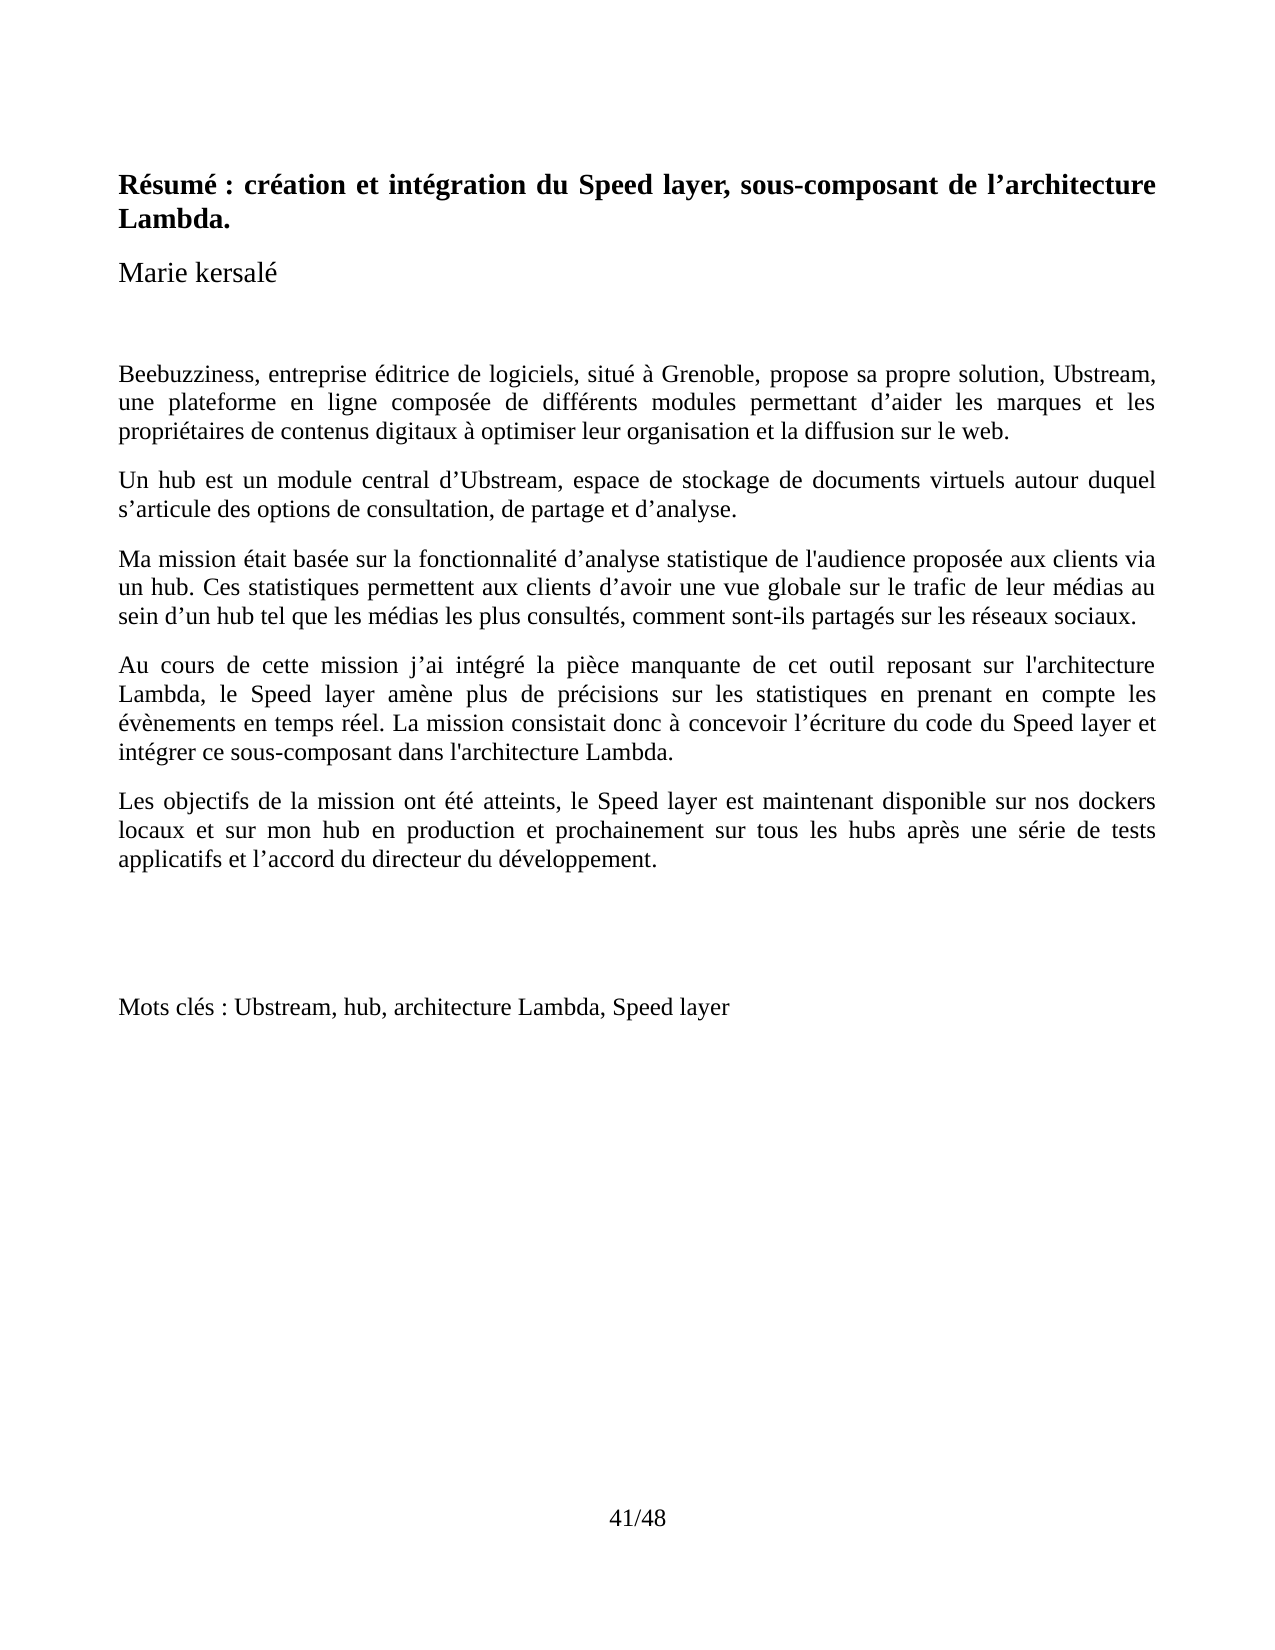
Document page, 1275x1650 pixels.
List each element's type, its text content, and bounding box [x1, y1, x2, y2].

text Un hub est un module central d’Ubstream, espace de stockage de documents virtuels autour duquel s’articule des options de consultation, de partage et d’analyse. [118, 466, 1157, 523]
text Beebuzziness, entreprise éditrice de logiciels, situé à Grenoble, propose sa propre solution, Ubstream, une plateforme en ligne composée de différents modules permettant d’aider les marques et les propriétaires de contenus digitaux à optimiser leur organisation et la diffusion sur le web. [118, 359, 1157, 445]
text Marie kersalé [118, 255, 1157, 289]
text Mots clés : Ubstream, hub, architecture Lambda, Speed layer [118, 992, 1157, 1021]
text Ma mission était basée sur la fonctionnalité d’analyse statistique de l'audience proposée aux clients via un hub. Ces statistiques permettent aux clients d’avoir une vue globale sur le trafic de leur médias au sein d’un hub tel que les médias les plus consultés, comment sont-ils partagés sur les réseaux sociaux. [118, 544, 1157, 630]
text Les objectifs de la mission ont été atteints, le Speed layer est maintenant disponible sur nos dockers locaux et sur mon hub en production et prochainement sur tous les hubs après une série de tests applicatifs et l’accord du directeur du développement. [118, 786, 1157, 872]
text Résumé : création et intégration du Speed layer, sous-composant de l’architecture Lambda. [118, 167, 1157, 234]
text Au cours de cette mission j’ai intégré la pièce manquante de cet outil reposant sur l'architecture Lambda, le Speed layer amène plus de précisions sur les statistiques en prenant en compte les évènements en temps réel. La mission consistait donc à concevoir l’écriture du code du Speed layer et intégrer ce sous-composant dans l'architecture Lambda. [118, 651, 1157, 766]
